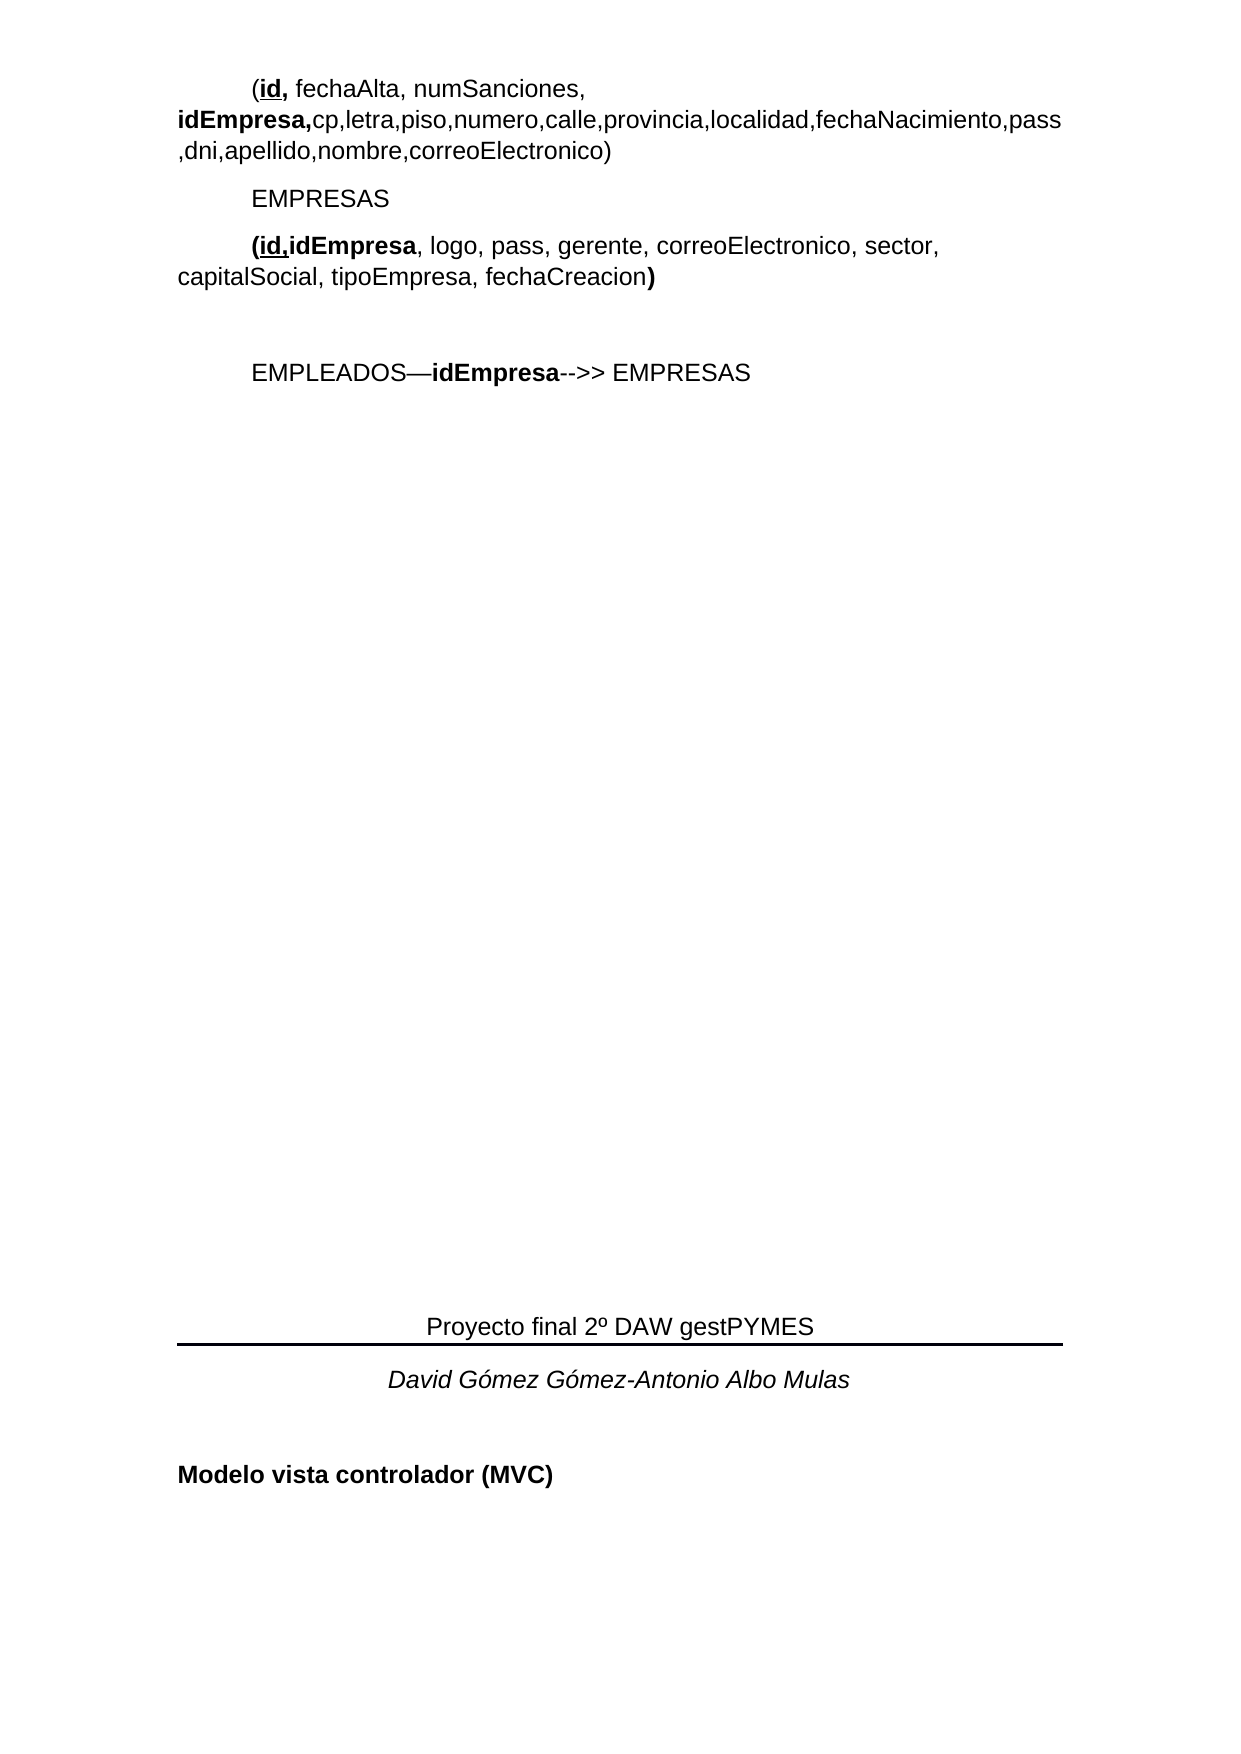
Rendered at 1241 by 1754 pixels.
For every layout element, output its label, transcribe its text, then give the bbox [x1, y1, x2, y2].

text (id, fechaAlta, numSanciones, idEmpresa,cp,letra,piso,numero,calle,provincia,localidad,fechaNacimiento,pass,dni,apellido,nombre,correoElectronico) [177, 74, 1063, 164]
text David Gómez Gómez-Antonio Albo Mulas [177, 1365, 1063, 1393]
text Proyecto final 2º DAW gestPYMES [177, 1312, 1063, 1343]
text (id,idEmpresa, logo, pass, gerente, correoElectronico, sector, capitalSocial, tipoEmpresa, fechaCreacion) [177, 231, 1063, 291]
text EMPRESAS [177, 183, 1063, 212]
text Modelo vista controlador (MVC) [177, 1460, 1063, 1489]
text EMPLEADOS—idEmpresa-->> EMPRESAS [177, 358, 1063, 386]
